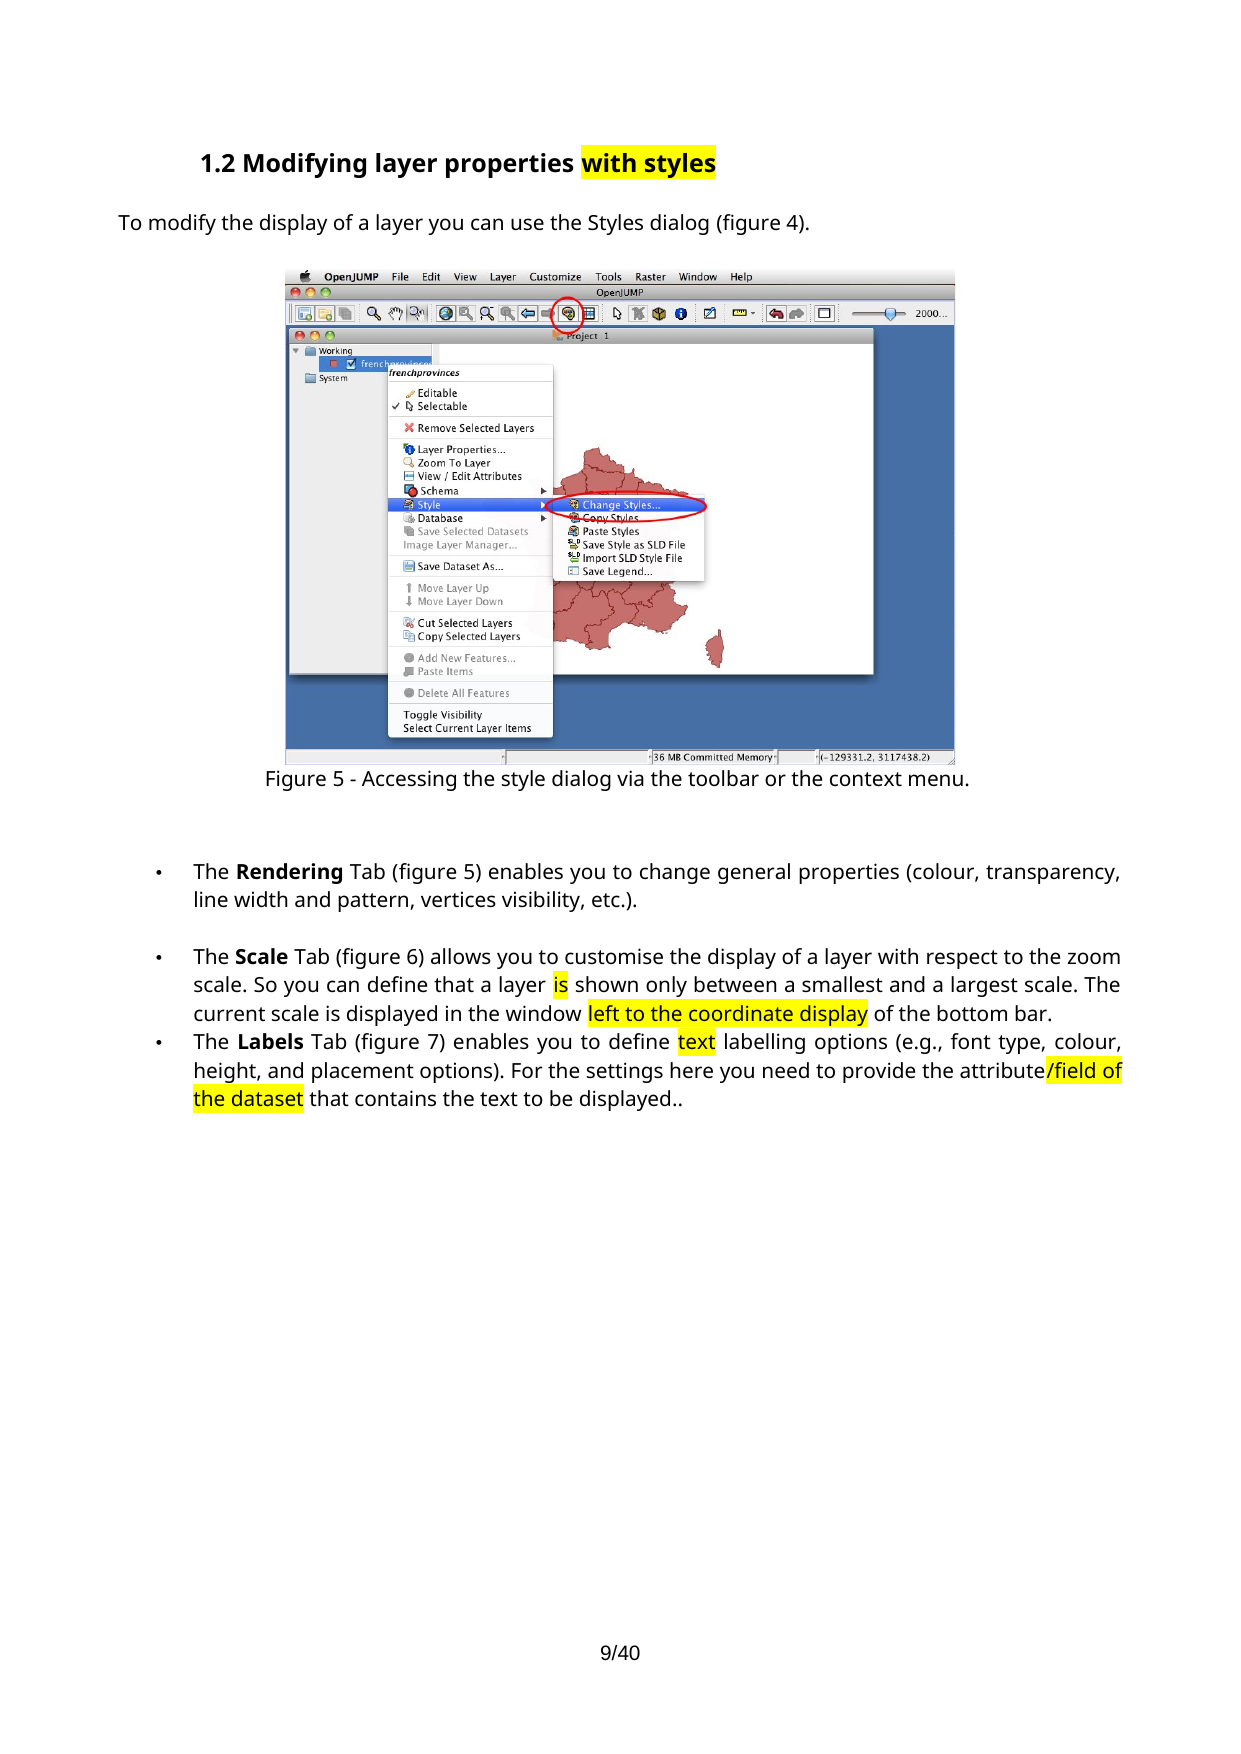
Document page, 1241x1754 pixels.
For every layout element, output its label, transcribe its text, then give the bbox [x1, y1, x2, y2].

text To modify the display of a layer you can use the Styles dialog (figure 4). [118, 208, 1122, 236]
picture [285, 269, 955, 765]
text Figure 4 - Accessing the style dialog via the toolbar or the context menu. [248, 293, 992, 793]
list Modifying layer properties with styles [193, 145, 1122, 179]
list The Scale Tab (figure 6) allows you to customise the display of a layer with respect to the zoom scale. So you can define that a layer is shown only between a smallest and a largest scale. The current scale is displayed in the window left to the coordinate display of the bottom bar. [156, 942, 1122, 1027]
list The Labels Tab (figure 7) enables you to define text labelling options (e.g., font type, colour, height, and placement options). For the settings here you need to provide the attribute/field of the dataset that contains the text to be displayed.. [156, 1027, 1122, 1113]
list The Rendering Tab (figure 5) enables you to change general properties (colour, transparency, line width and pattern, vertices visibility, etc.). [156, 857, 1122, 914]
